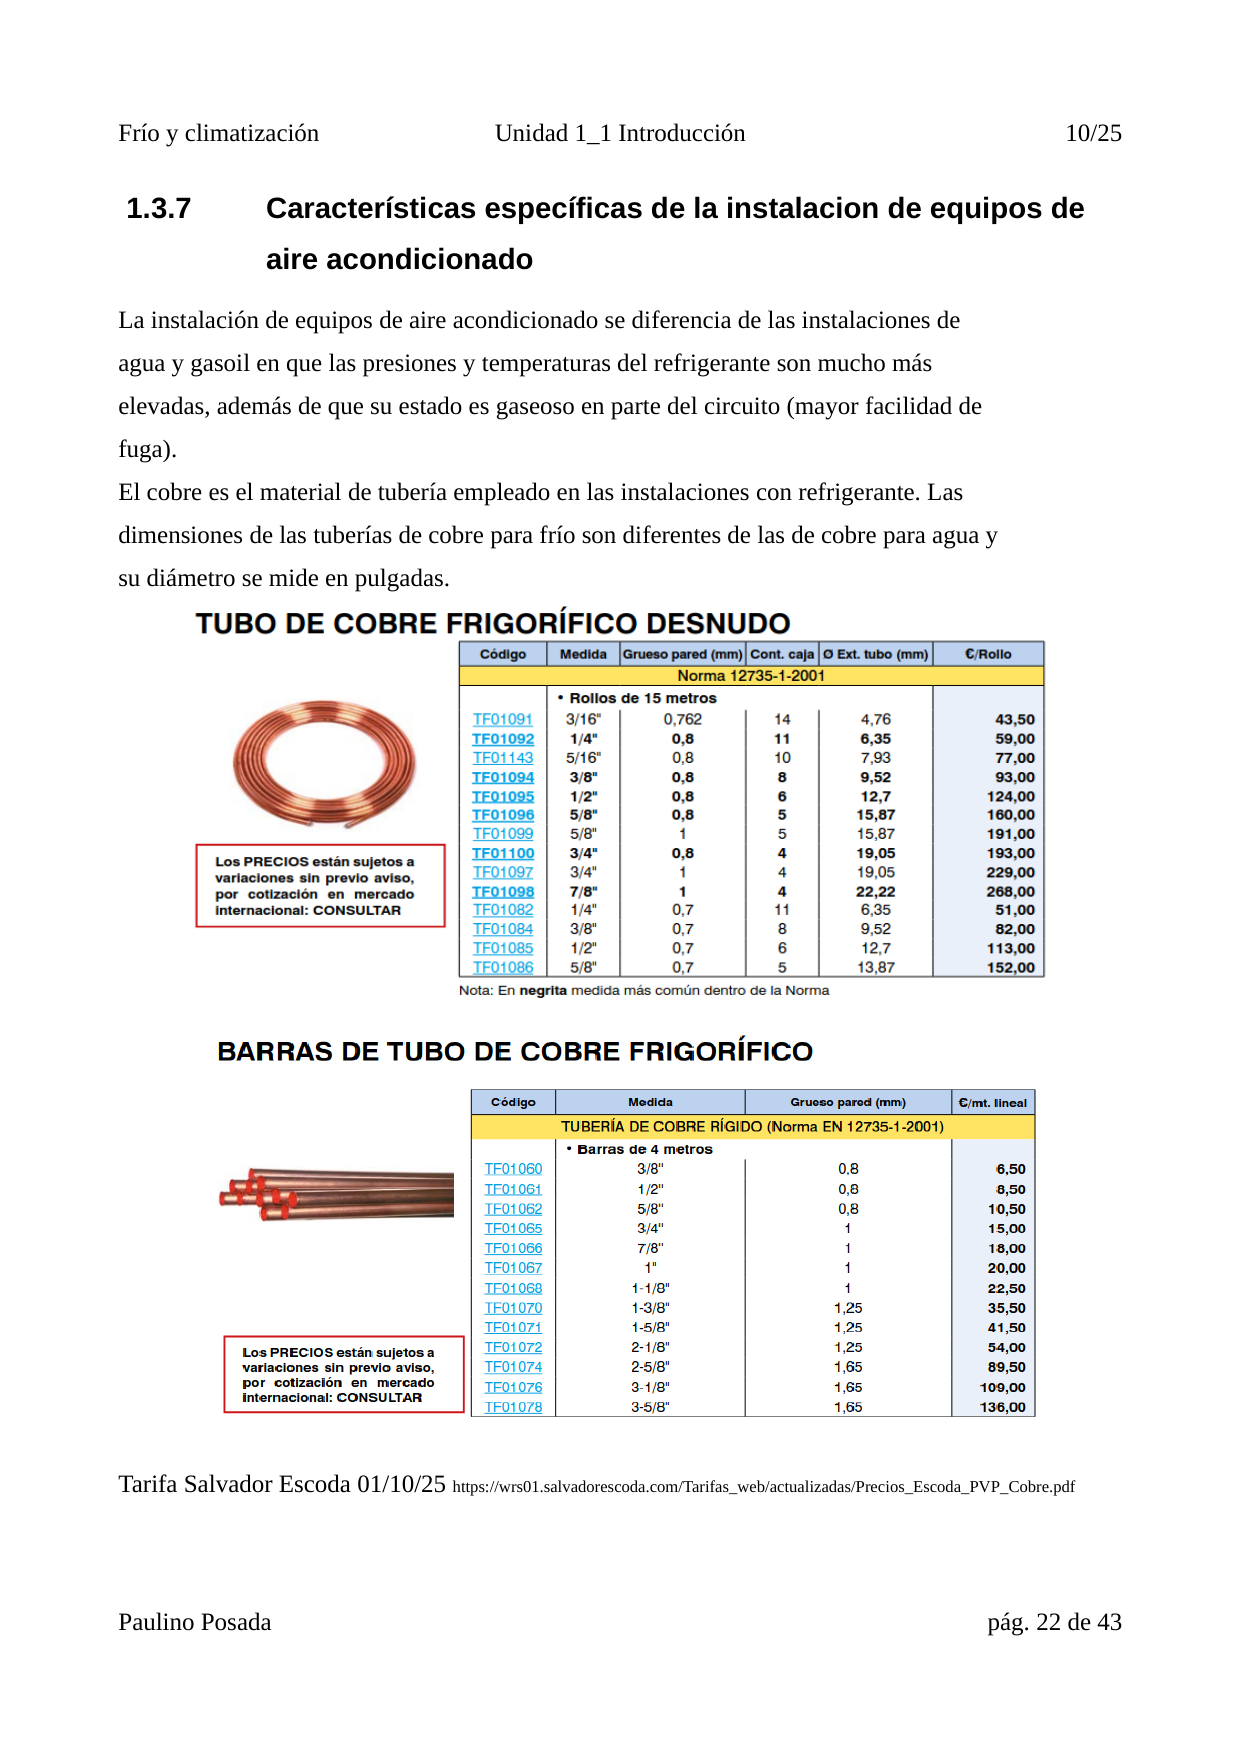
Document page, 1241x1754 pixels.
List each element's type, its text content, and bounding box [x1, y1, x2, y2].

picture [212, 1032, 1046, 1417]
text fuga). [118, 434, 1122, 463]
text dimensiones de las tuberías de cobre para frío son diferentes de las de cobre para agua y [118, 520, 1122, 549]
text Tarifa Salvador Escoda 01/10/25 https://wrs01.salvadorescoda.com/Tarifas_web/actualizadas/Precios_Escoda_PVP_Cobre.pdf [118, 1469, 1122, 1498]
text El cobre es el material de tubería empleado en las instalaciones con refrigerante. Las [118, 477, 1122, 506]
picture [189, 606, 1052, 1003]
text La instalación de equipos de aire acondicionado se diferencia de las instalaciones de [118, 305, 1122, 333]
subtitle Características específicas de la instalacion de equipos de aire acondicionado [118, 191, 1122, 275]
text elevadas, además de que su estado es gaseoso en parte del circuito (mayor facilidad de [118, 391, 1122, 420]
text su diámetro se mide en pulgadas. [118, 563, 1122, 592]
text agua y gasoil en que las presiones y temperaturas del refrigerante son mucho más [118, 348, 1122, 377]
